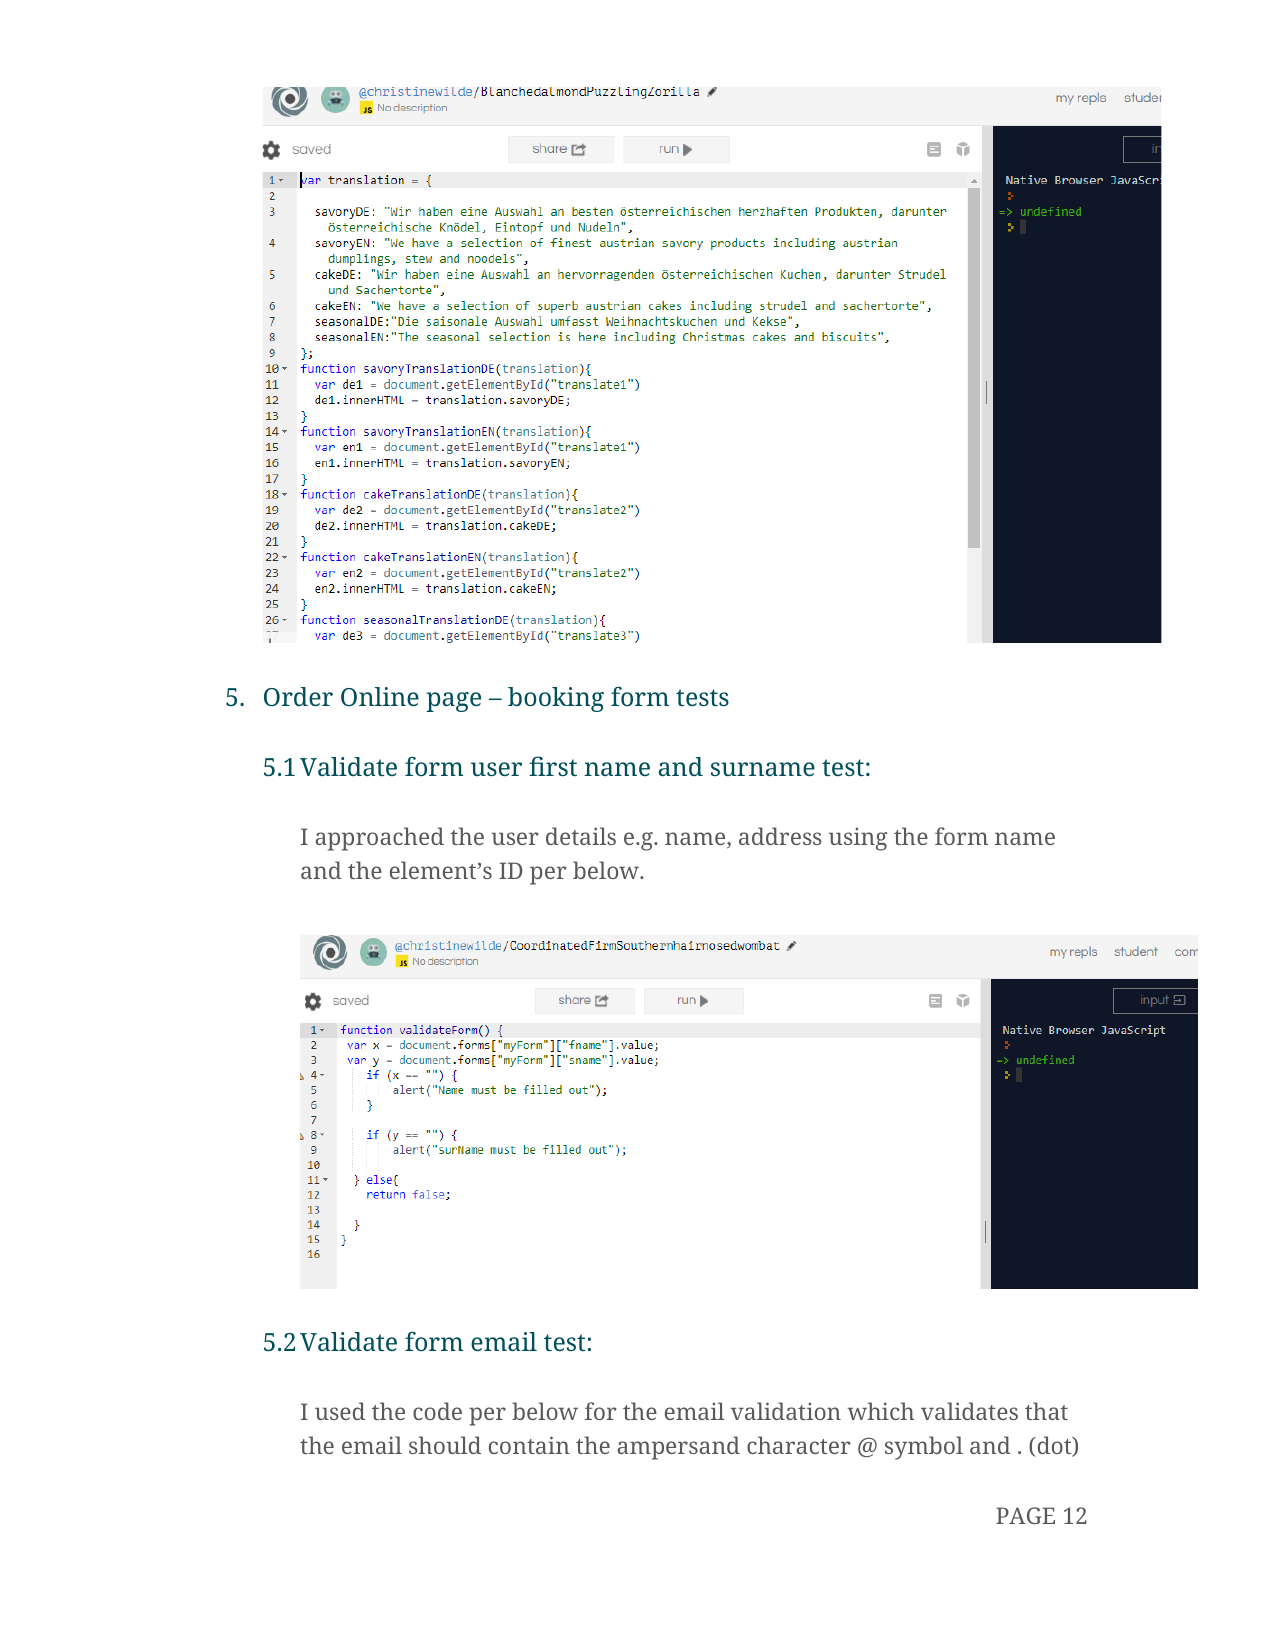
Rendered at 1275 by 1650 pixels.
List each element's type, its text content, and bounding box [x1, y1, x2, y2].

list Order Online page – booking form tests [225, 679, 1087, 713]
list Validate form email test: [262, 1325, 1087, 1359]
list Validate form user first name and surname test: [262, 750, 1087, 784]
list I used the code per below for the email validation which validates that the email should contain the ampersand character @ symbol and . (dot) [300, 1396, 1087, 1461]
list I approached the user details e.g. name, address using the form name and the element’s ID per below. [300, 821, 1087, 886]
